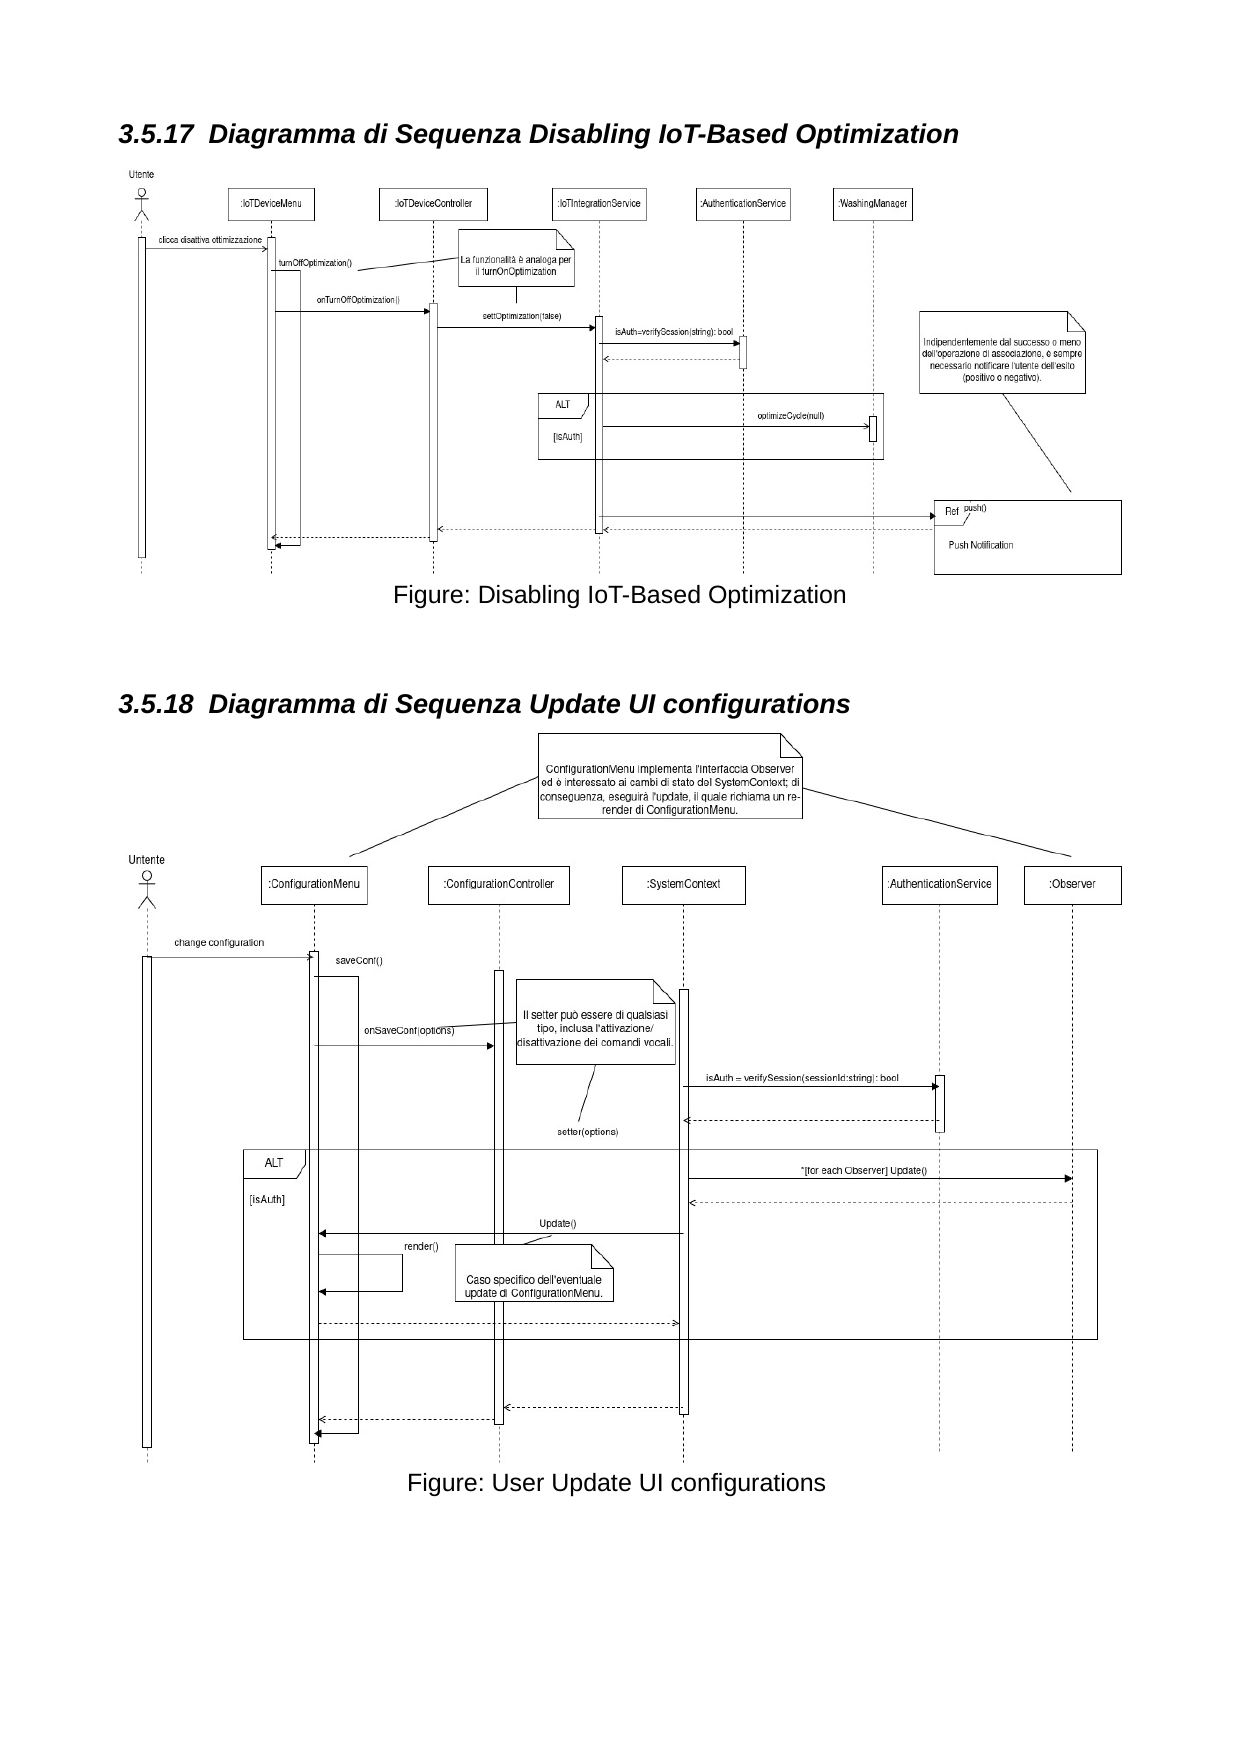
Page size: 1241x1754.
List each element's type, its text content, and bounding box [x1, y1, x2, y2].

picture [118, 161, 1123, 576]
text Figure: Disabling IoT-Based Optimization [118, 576, 1122, 609]
picture [118, 731, 1123, 1464]
text Figure: User Update UI configurations [118, 1464, 1122, 1497]
subtitle 3.5.17 Diagramma di Sequenza Disabling IoT-Based Optimization [118, 118, 1122, 149]
subtitle 3.5.18 Diagramma di Sequenza Update UI configurations [118, 688, 1122, 719]
